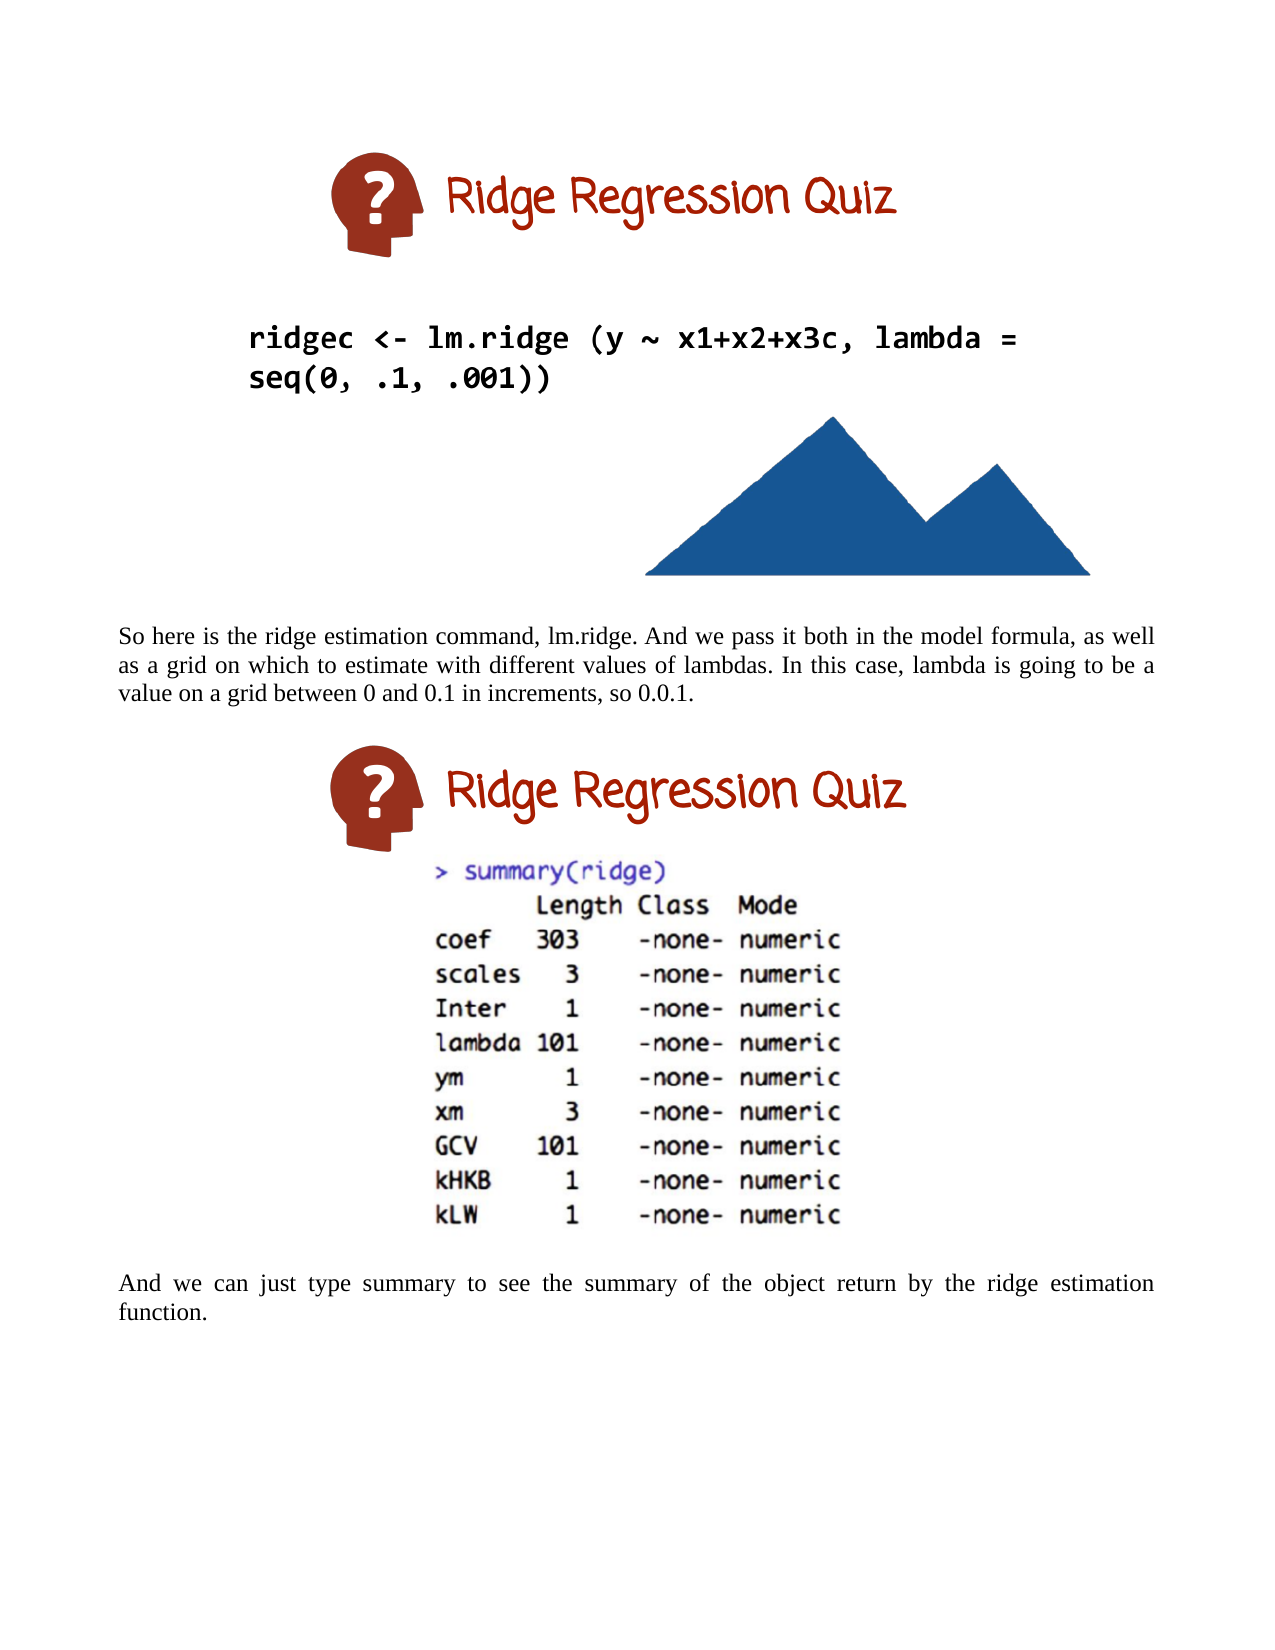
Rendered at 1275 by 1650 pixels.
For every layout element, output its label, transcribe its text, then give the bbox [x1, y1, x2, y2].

text And we can just type summary to see the summary of the object return by the ridge estimation function. [118, 1268, 1157, 1326]
picture [118, 736, 1157, 1240]
picture [118, 146, 1157, 593]
text So here is the ridge estimation command, lm.ridge. And we pass it both in the model formula, as well as a grid on which to estimate with different values of lambdas. In this case, lambda is going to be a value on a grid between 0 and 0.1 in increments, so 0.0.1. [118, 621, 1157, 707]
